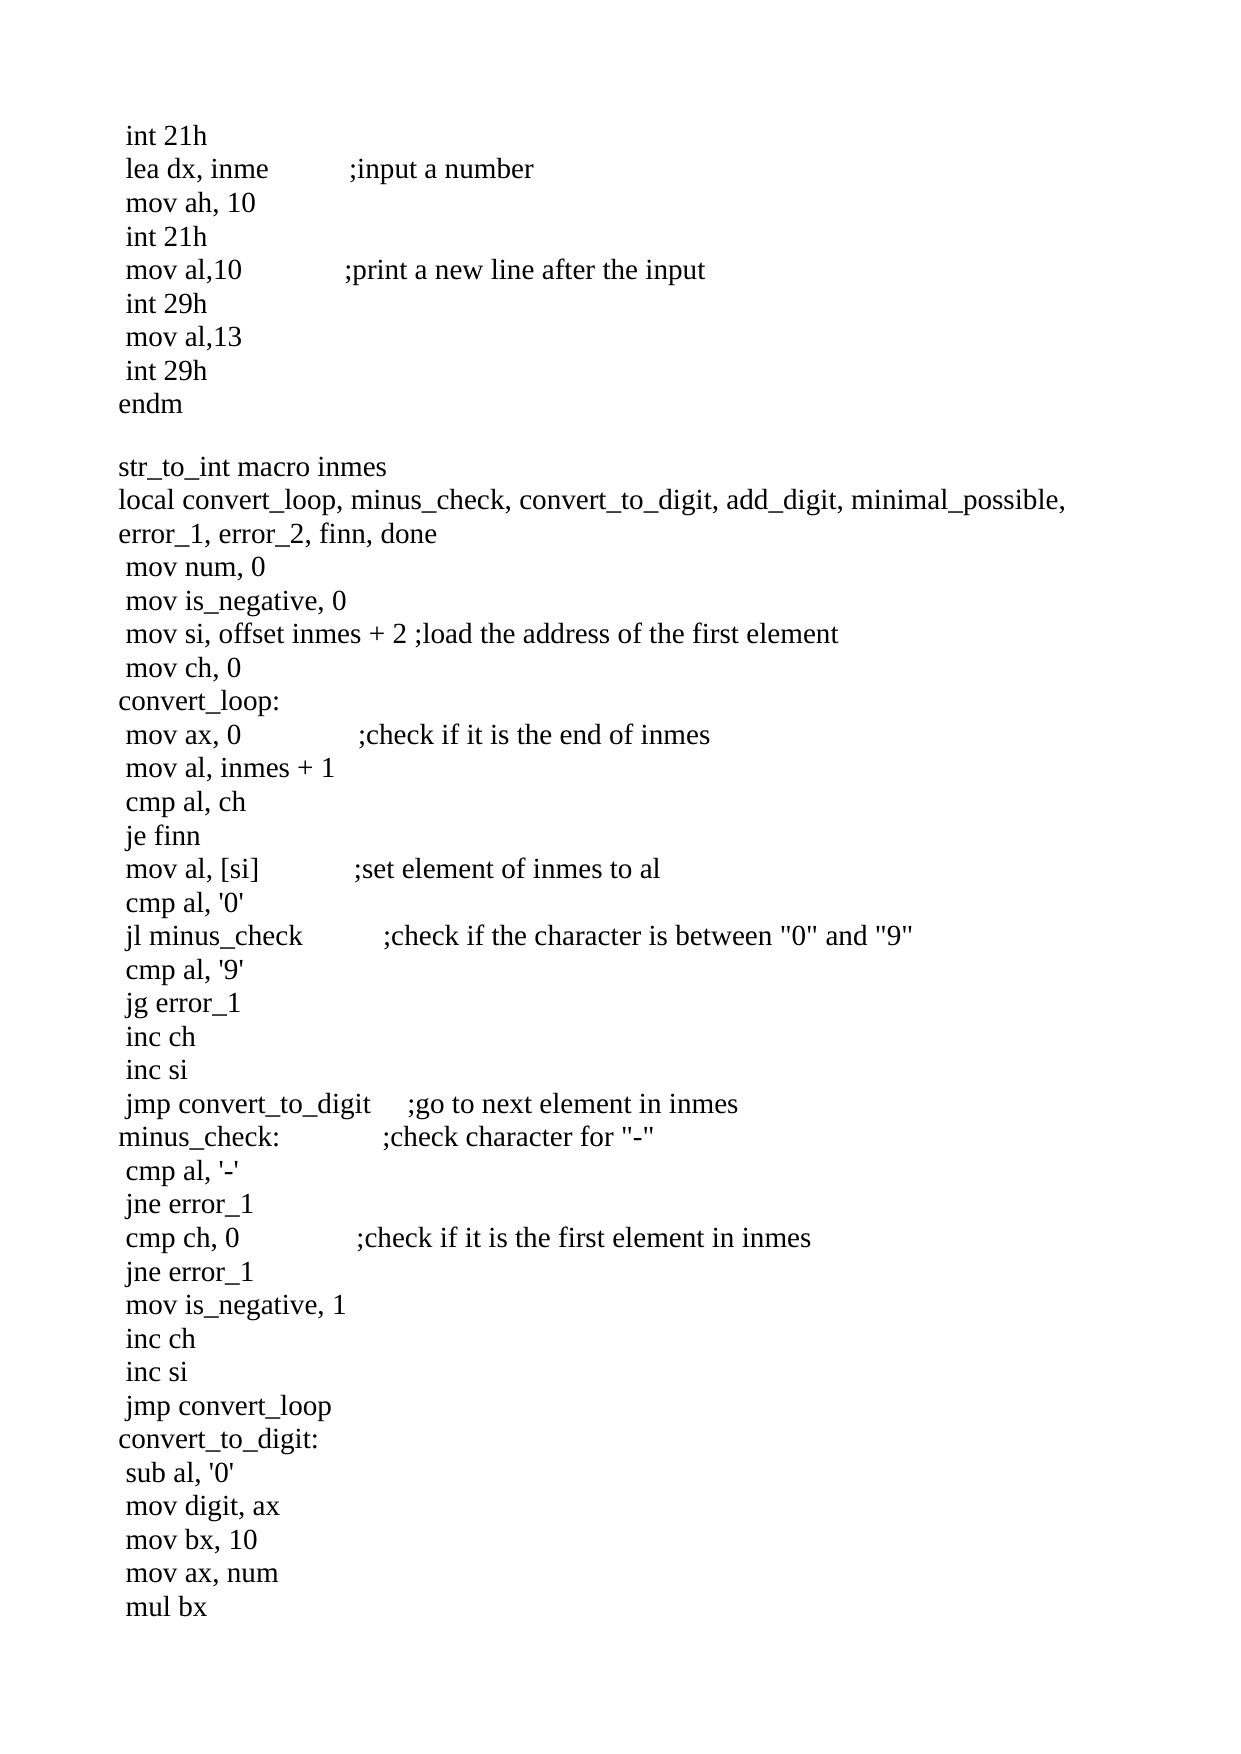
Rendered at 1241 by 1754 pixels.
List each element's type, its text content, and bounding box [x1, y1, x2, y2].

text cmp al, '-' [118, 1153, 1122, 1187]
text int 29h [118, 353, 1122, 386]
text mul bx [118, 1589, 1122, 1623]
text int 21h [118, 118, 1122, 152]
text minus_check: ;check character for "-" [118, 1119, 1122, 1153]
text int 21h [118, 219, 1122, 252]
text cmp al, '0' [118, 885, 1122, 918]
text inc ch [118, 1321, 1122, 1354]
text lea dx, inme ;input a number [118, 152, 1122, 185]
text mov num, 0 [118, 549, 1122, 583]
text local convert_loop, minus_check, convert_to_digit, add_digit, minimal_possible, error_1, error_2, finn, done [118, 482, 1122, 549]
text cmp al, ch [118, 784, 1122, 818]
text jl minus_check ;check if the character is between "0" and "9" [118, 918, 1122, 952]
text mov ah, 10 [118, 185, 1122, 219]
text cmp ch, 0 ;check if it is the first element in inmes [118, 1220, 1122, 1254]
text mov al,13 [118, 319, 1122, 353]
text cmp al, '9' [118, 952, 1122, 985]
text endm [118, 386, 1122, 420]
text sub al, '0' [118, 1455, 1122, 1488]
text inc si [118, 1354, 1122, 1388]
text jne error_1 [118, 1187, 1122, 1220]
text mov ax, num [118, 1556, 1122, 1589]
text mov bx, 10 [118, 1522, 1122, 1556]
text mov al, [si] ;set element of inmes to al [118, 851, 1122, 885]
text mov al, inmes + 1 [118, 751, 1122, 784]
text convert_to_digit: [118, 1421, 1122, 1455]
text int 29h [118, 286, 1122, 319]
text mov is_negative, 1 [118, 1287, 1122, 1321]
text mov digit, ax [118, 1488, 1122, 1522]
text jmp convert_loop [118, 1388, 1122, 1421]
text mov al,10 ;print a new line after the input [118, 252, 1122, 286]
text inc ch [118, 1019, 1122, 1052]
text convert_loop: [118, 683, 1122, 717]
text je finn [118, 818, 1122, 851]
text inc si [118, 1052, 1122, 1086]
text mov is_negative, 0 [118, 583, 1122, 616]
text mov si, offset inmes + 2 ;load the address of the first element [118, 616, 1122, 650]
text mov ax, 0 ;check if it is the end of inmes [118, 717, 1122, 751]
text jne error_1 [118, 1254, 1122, 1287]
text mov ch, 0 [118, 650, 1122, 683]
text jg error_1 [118, 985, 1122, 1019]
text str_to_int macro inmes [118, 449, 1122, 482]
text jmp convert_to_digit ;go to next element in inmes [118, 1086, 1122, 1119]
